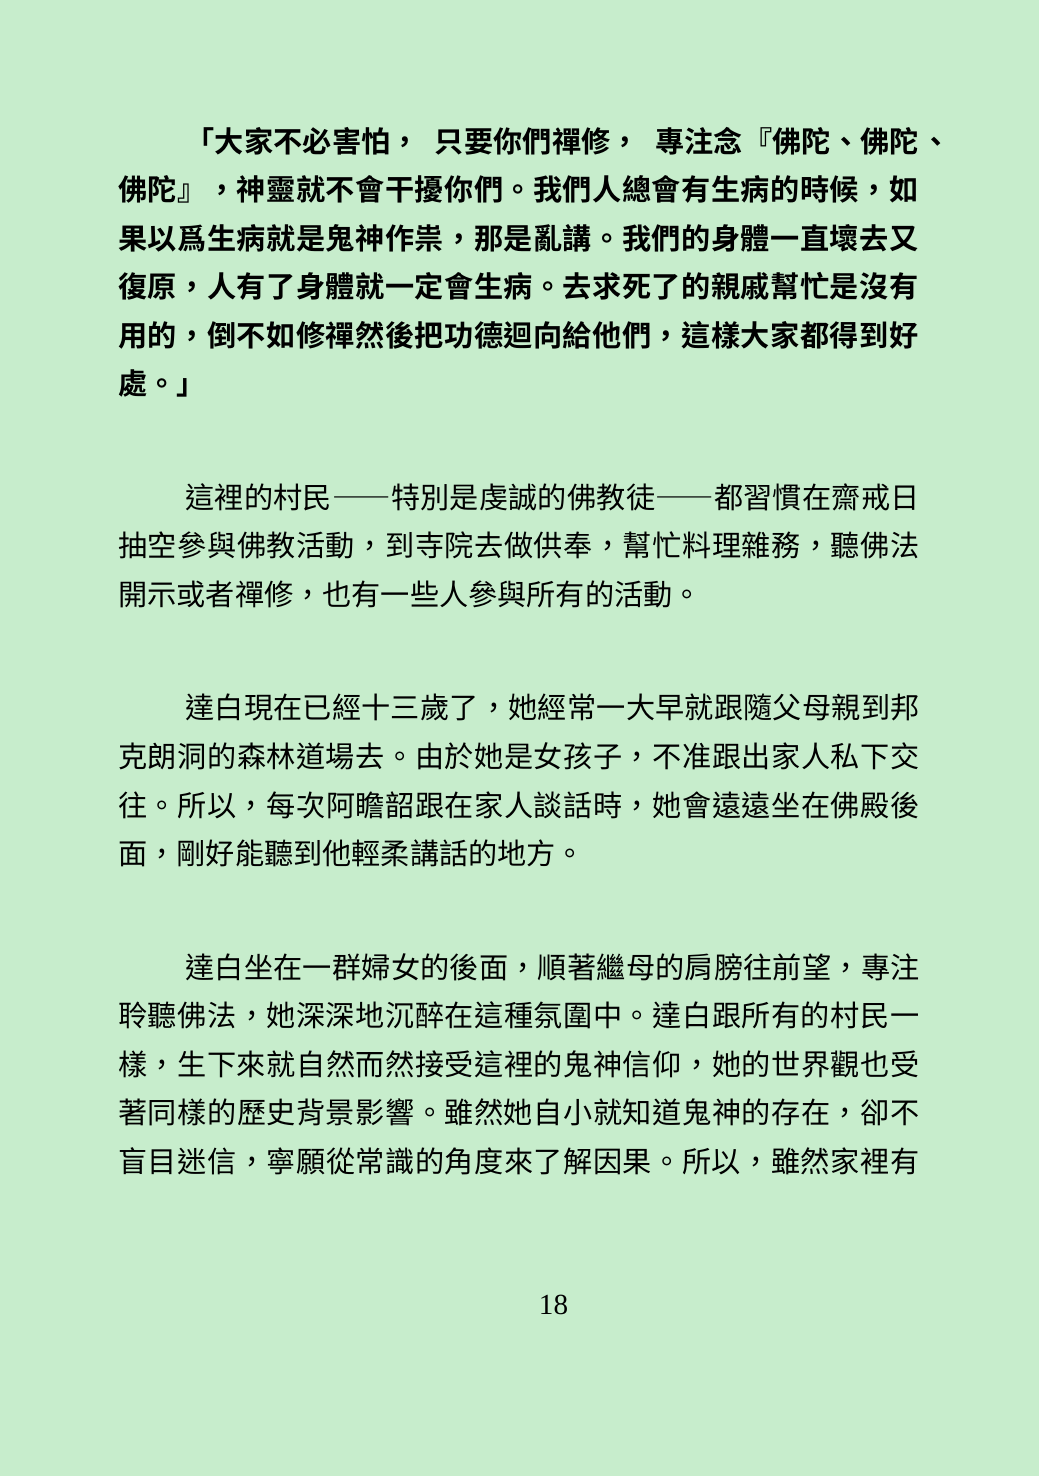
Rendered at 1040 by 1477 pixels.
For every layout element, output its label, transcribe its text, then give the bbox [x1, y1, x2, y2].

text 這裡的村民——特別是虔誠的佛教徒——都習慣在齋戒日抽空參與佛教活動，到寺院去做供奉，幫忙料理雜務，聽佛法開示或者禪修，也有一些人參與所有的活動。 [118, 474, 921, 614]
text 達白坐在一群婦女的後面，順著繼母的肩膀往前望，專注聆聽佛法，她深深地沉醉在這種氛圍中。達白跟所有的村民一樣，生下來就自然而然接受這裡的鬼神信仰，她的世界觀也受著同樣的歷史背景影響。雖然她自小就知道鬼神的存在，卻不盲目迷信，寧願從常識的角度來了解因果。所以，雖然家裡有 [118, 944, 921, 1181]
text 達白現在已經十三歲了，她經常一大早就跟隨父母親到邦克朗洞的森林道場去。由於她是女孩子，不准跟出家人私下交往。所以，每次阿瞻韶跟在家人談話時，她會遠遠坐在佛殿後面，剛好能聽到他輕柔講話的地方。 [118, 685, 921, 873]
text 「大家不必害怕， 只要你們禪修， 專注念『佛陀、佛陀、佛陀』，神靈就不會干擾你們。我們人總會有生病的時候，如果以爲生病就是鬼神作祟，那是亂講。我們的身體一直壞去又復原，人有了身體就一定會生病。去求死了的親戚幫忙是沒有用的，倒不如修禪然後把功德迴向給他們，這樣大家都得到好處。」 [118, 118, 921, 403]
